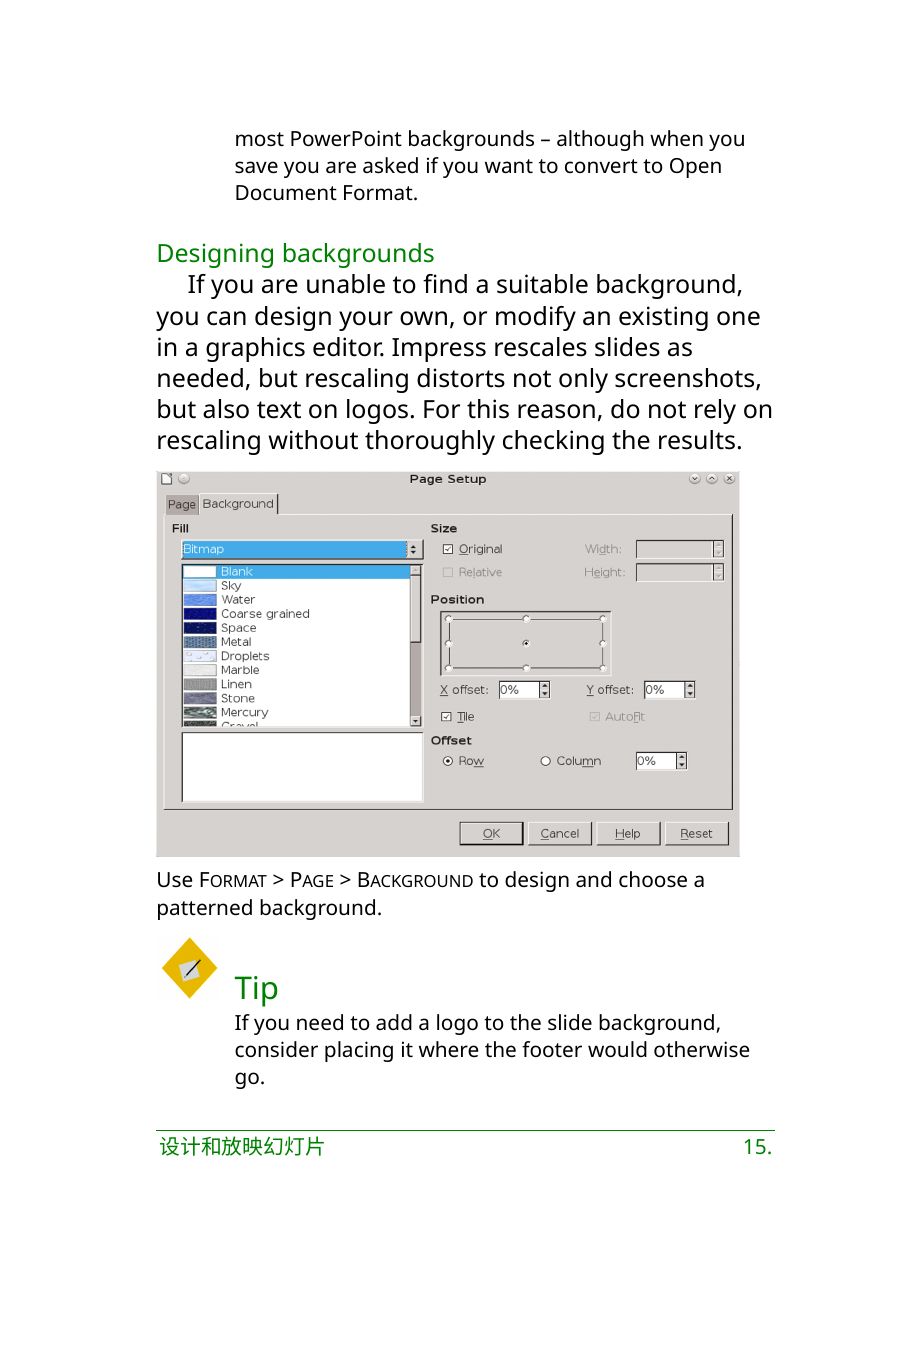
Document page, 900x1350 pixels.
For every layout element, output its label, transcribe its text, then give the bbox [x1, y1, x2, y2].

picture [157, 936, 220, 1000]
list Tip [156, 936, 775, 1009]
subtitle Designing backgrounds [156, 237, 775, 269]
table_cell Use Format > Page > Background to design and choose a patterned background. [156, 858, 775, 920]
text If you are unable to find a suitable background, you can design your own, or modify an existing one in a graphics editor. Impress rescales slides as needed, but rescaling distorts not only screenshots, but also text on logos. For this reason, do not rely on rescaling without thoroughly checking the results. [156, 269, 775, 456]
text most PowerPoint backgrounds – although when you save you are asked if you want to convert to Open Document Format. [234, 125, 775, 206]
picture [156, 471, 740, 857]
table_header [156, 472, 775, 858]
text If you need to add a logo to the slide background, consider placing it where the footer would otherwise go. [234, 1009, 775, 1090]
